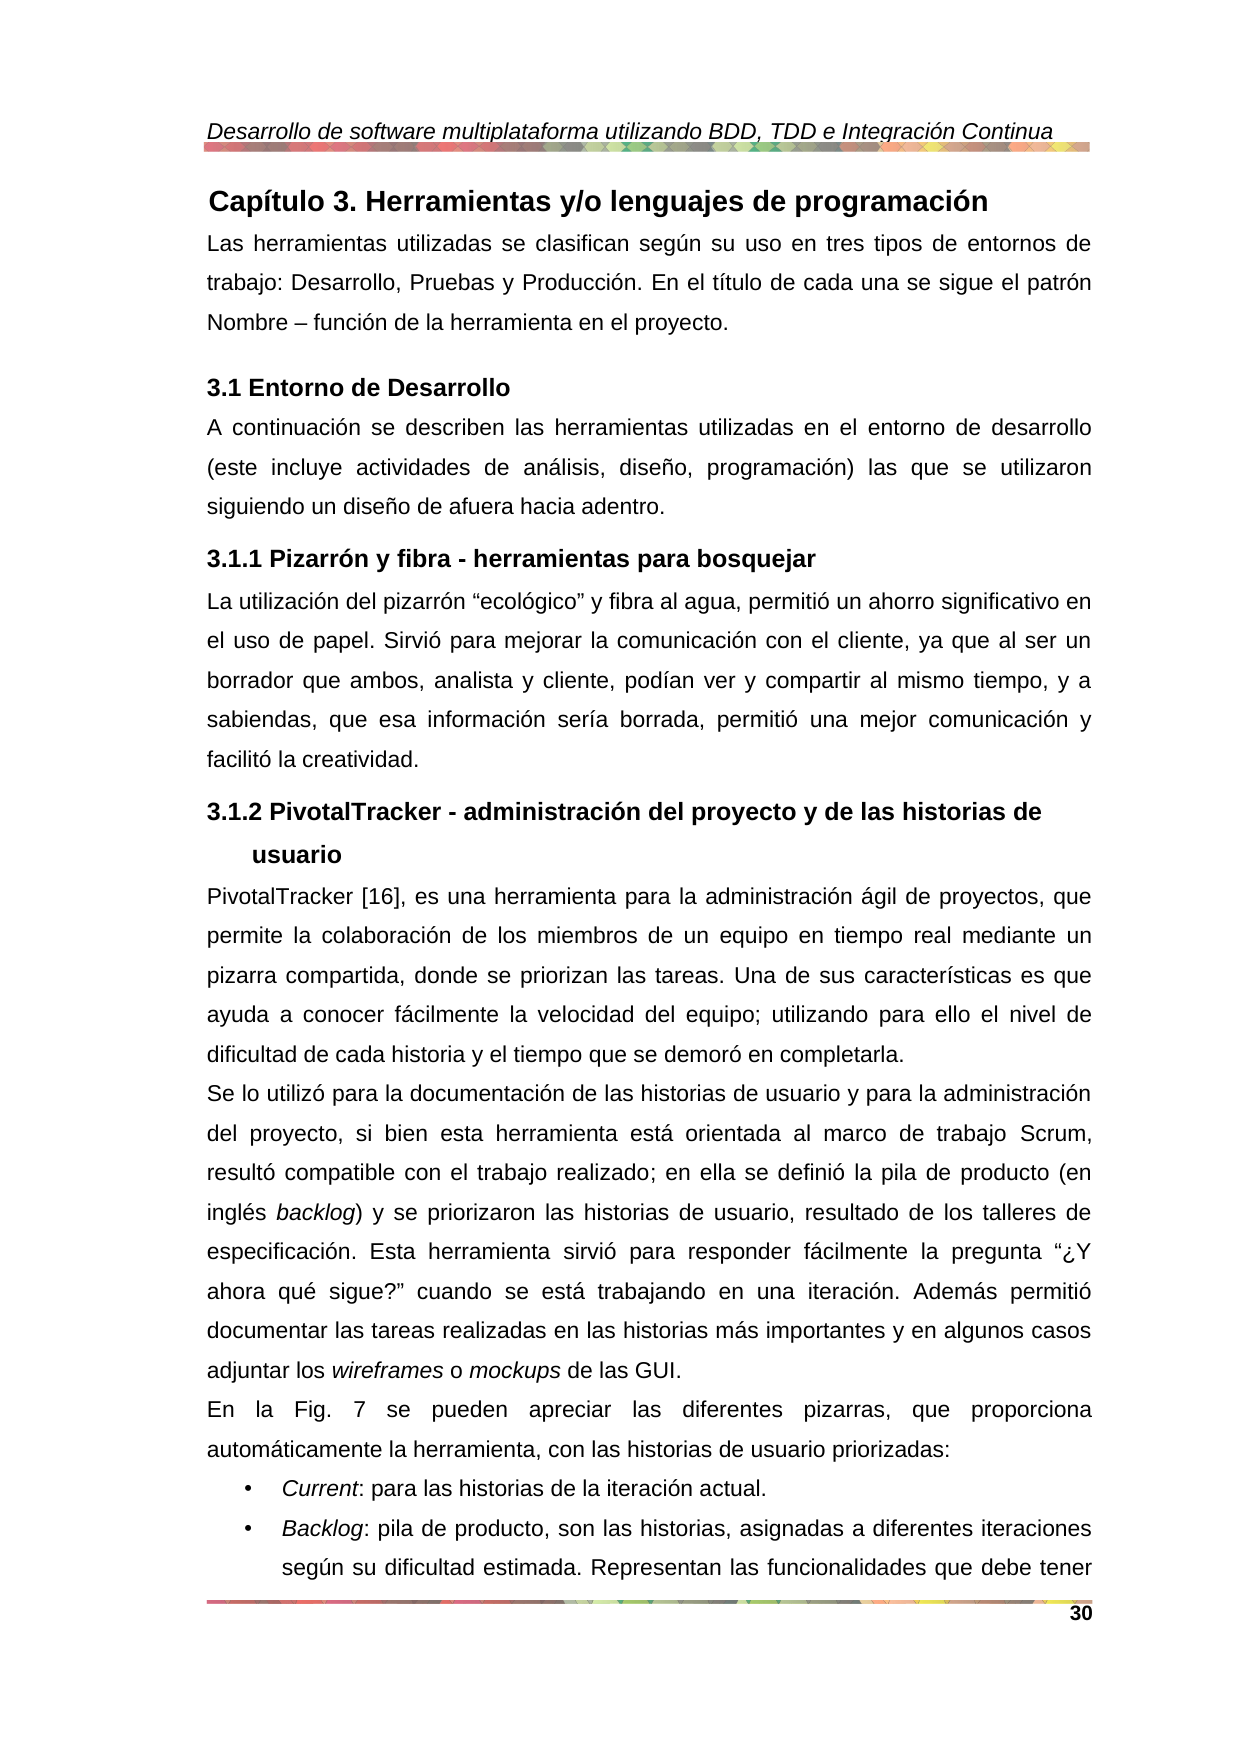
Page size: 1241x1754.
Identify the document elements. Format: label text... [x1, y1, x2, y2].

text PivotalTracker [16], es una herramienta para la administración ágil de proyectos, que permite la colaboración de los miembros de un equipo en tiempo real mediante un pizarra compartida, donde se priorizan las tareas. Una de sus características es que ayuda a conocer fácilmente la velocidad del equipo; utilizando para ello el nivel de dificultad de cada historia y el tiempo que se demoró en completarla. [207, 883, 1093, 1067]
text En la Fig. 7 se pueden apreciar las diferentes pizarras, que proporciona automáticamente la herramienta, con las historias de usuario priorizadas: [207, 1396, 1093, 1462]
list 3.1.1 Pizarrón y fibra - herramientas para bosquejar [207, 544, 1093, 573]
text La utilización del pizarrón “ecológico” y fibra al agua, permitió un ahorro significativo en el uso de papel. Sirvió para mejorar la comunicación con el cliente, ya que al ser un borrador que ambos, analista y cliente, podían ver y compartir al mismo tiempo, y a sabiendas, que esa información sería borrada, permitió una mejor comunicación y facilitó la creatividad. [207, 588, 1093, 772]
text [203, 142, 1090, 152]
list Current: para las historias de la iteración actual. [244, 1475, 1093, 1502]
list 3.1.2 PivotalTracker - administración del proyecto y de las historias de usuario [207, 797, 1093, 869]
text A continuación se describen las herramientas utilizadas en el entorno de desarrollo (este incluye actividades de análisis, diseño, programación) las que se utilizaron siguiendo un diseño de afuera hacia adentro. [207, 414, 1093, 519]
list Backlog: pila de producto, son las historias, asignadas a diferentes iteraciones según su dificultad estimada. Representan las funcionalidades que debe tener [244, 1515, 1093, 1581]
subtitle 3.1 Entorno de Desarrollo [207, 373, 1093, 402]
text Se lo utilizó para la documentación de las historias de usuario y para la administración del proyecto, si bien esta herramienta está orientada al marco de trabajo Scrum, resultó compatible con el trabajo realizado; en ella se definió la pila de producto (en inglés backlog) y se priorizaron las historias de usuario, resultado de los talleres de especificación. Esta herramienta sirvió para responder fácilmente la pregunta “¿Y ahora qué sigue?” cuando se está trabajando en una iteración. Además permitió documentar las tareas realizadas en las historias más importantes y en algunos casos adjuntar los wireframes o mockups de las GUI. [207, 1080, 1093, 1383]
text [206, 1600, 1093, 1604]
subtitle Capítulo 3. Herramientas y/o lenguajes de programación [207, 184, 1093, 217]
text Las herramientas utilizadas se clasifican según su uso en tres tipos de entornos de trabajo: Desarrollo, Pruebas y Producción. En el título de cada una se sigue el patrón Nombre – función de la herramienta en el proyecto. [207, 229, 1093, 335]
